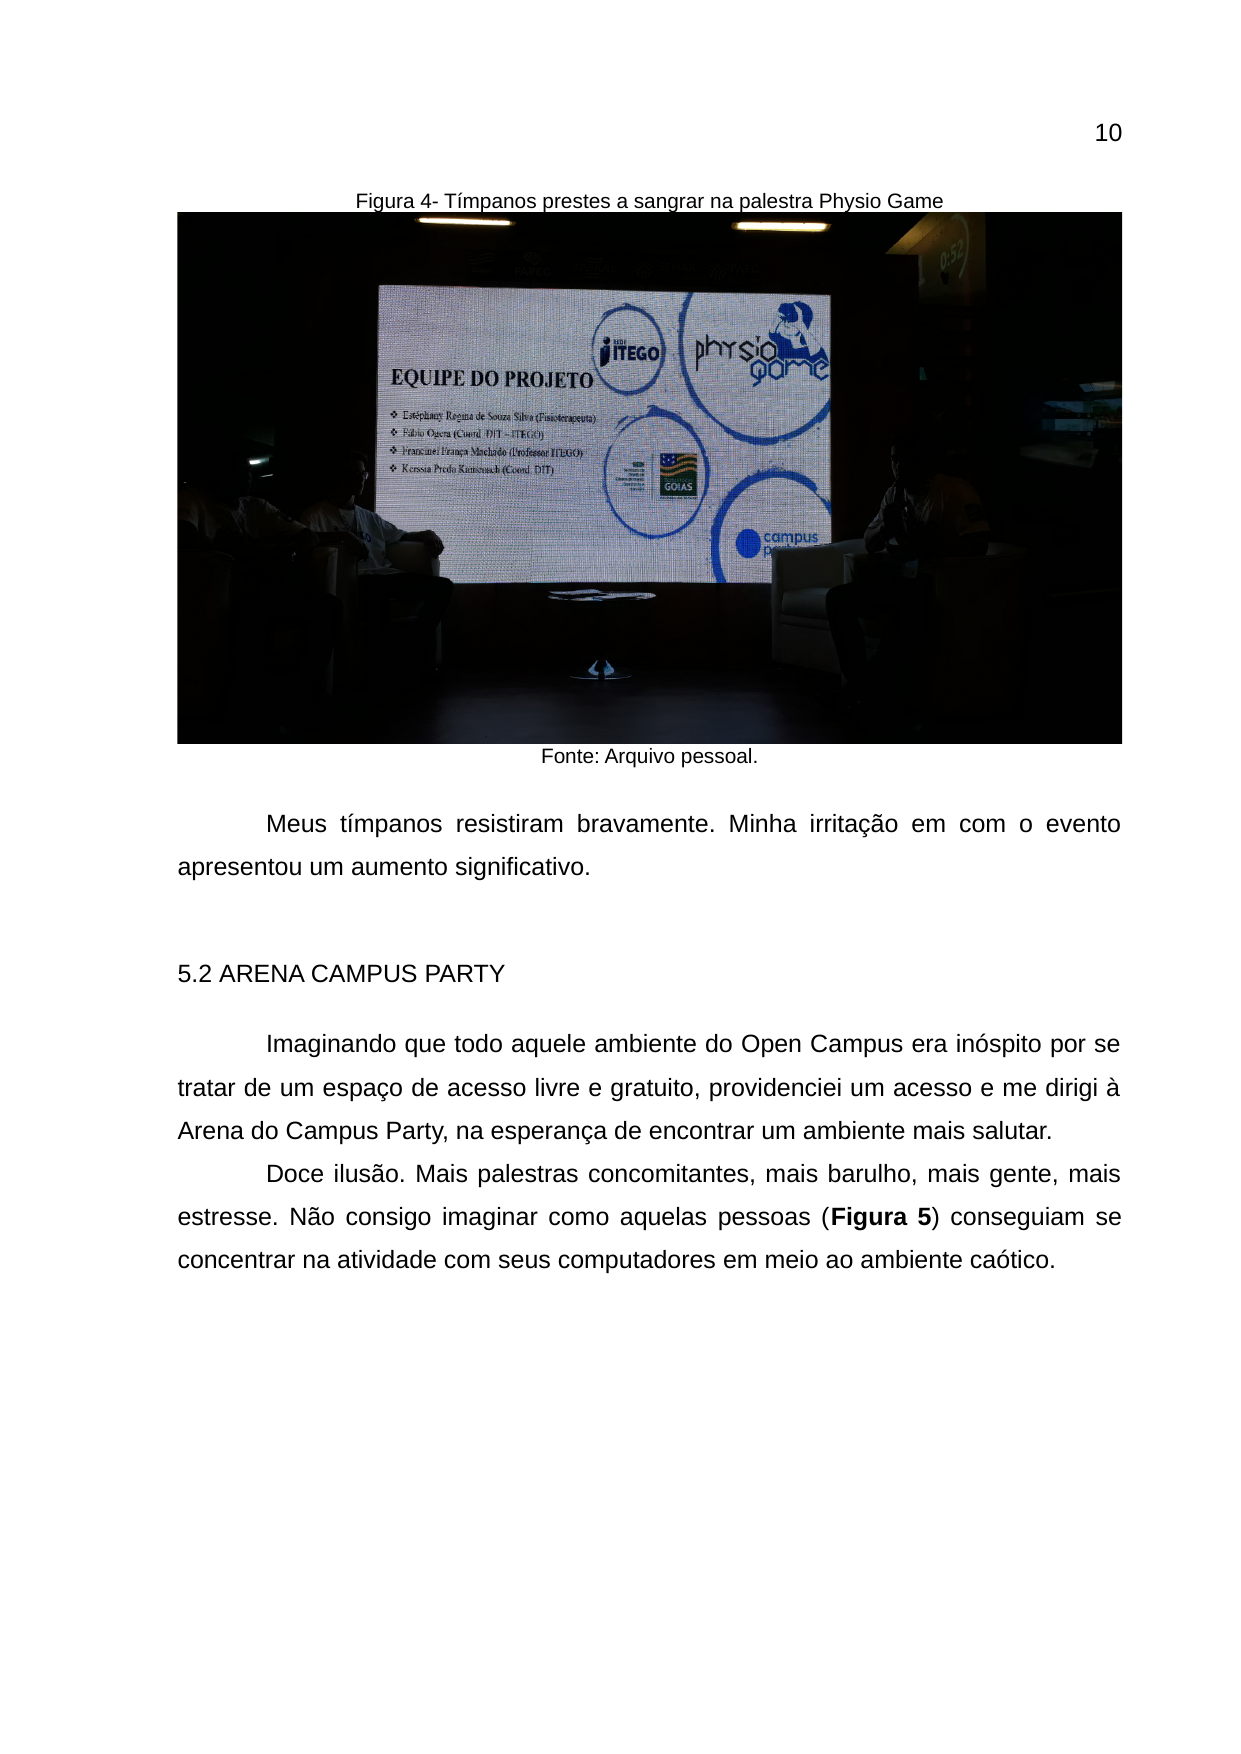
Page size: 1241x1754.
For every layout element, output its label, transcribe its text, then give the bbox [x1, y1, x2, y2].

text Meus tímpanos resistiram bravamente. Minha irritação em com o evento apresentou um aumento significativo. [177, 809, 1122, 881]
text Fonte: Arquivo pessoal. [177, 744, 1122, 768]
text Figura 4- Tímpanos prestes a sangrar na palestra Physio Game [177, 189, 1122, 212]
text Imaginando que todo aquele ambiente do Open Campus era inóspito por se tratar de um espaço de acesso livre e gratuito, providenciei um acesso e me dirigi à Arena do Campus Party, na esperança de encontrar um ambiente mais salutar. [177, 1029, 1122, 1144]
text Doce ilusão. Mais palestras concomitantes, mais barulho, mais gente, mais estresse. Não consigo imaginar como aquelas pessoas (Figura 5) conseguiam se concentrar na atividade com seus computadores em meio ao ambiente caótico. [177, 1159, 1122, 1274]
subtitle ARENA CAMPUS PARTY [177, 959, 1122, 988]
picture [177, 212, 1123, 744]
text [177, 176, 1122, 189]
